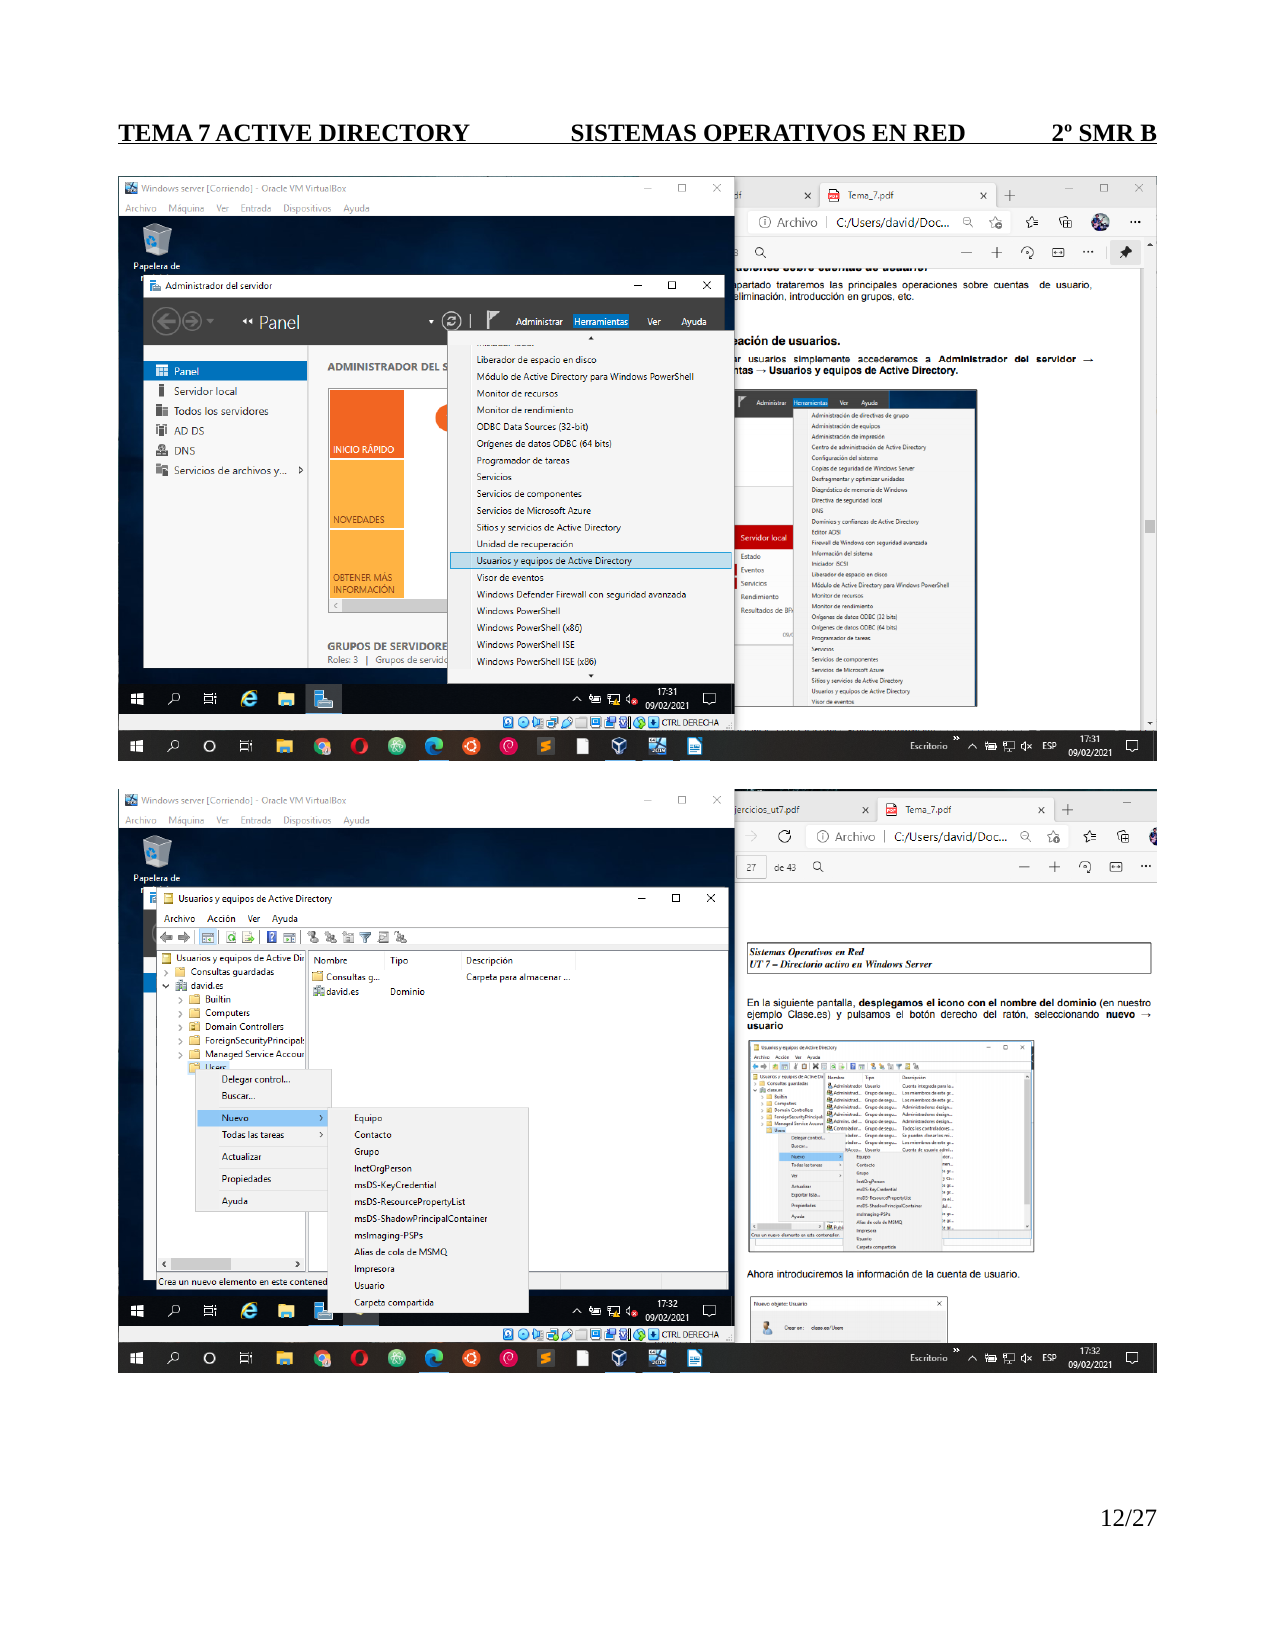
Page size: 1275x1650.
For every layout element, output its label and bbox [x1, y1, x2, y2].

picture [118, 176, 1157, 761]
picture [118, 789, 1157, 1373]
